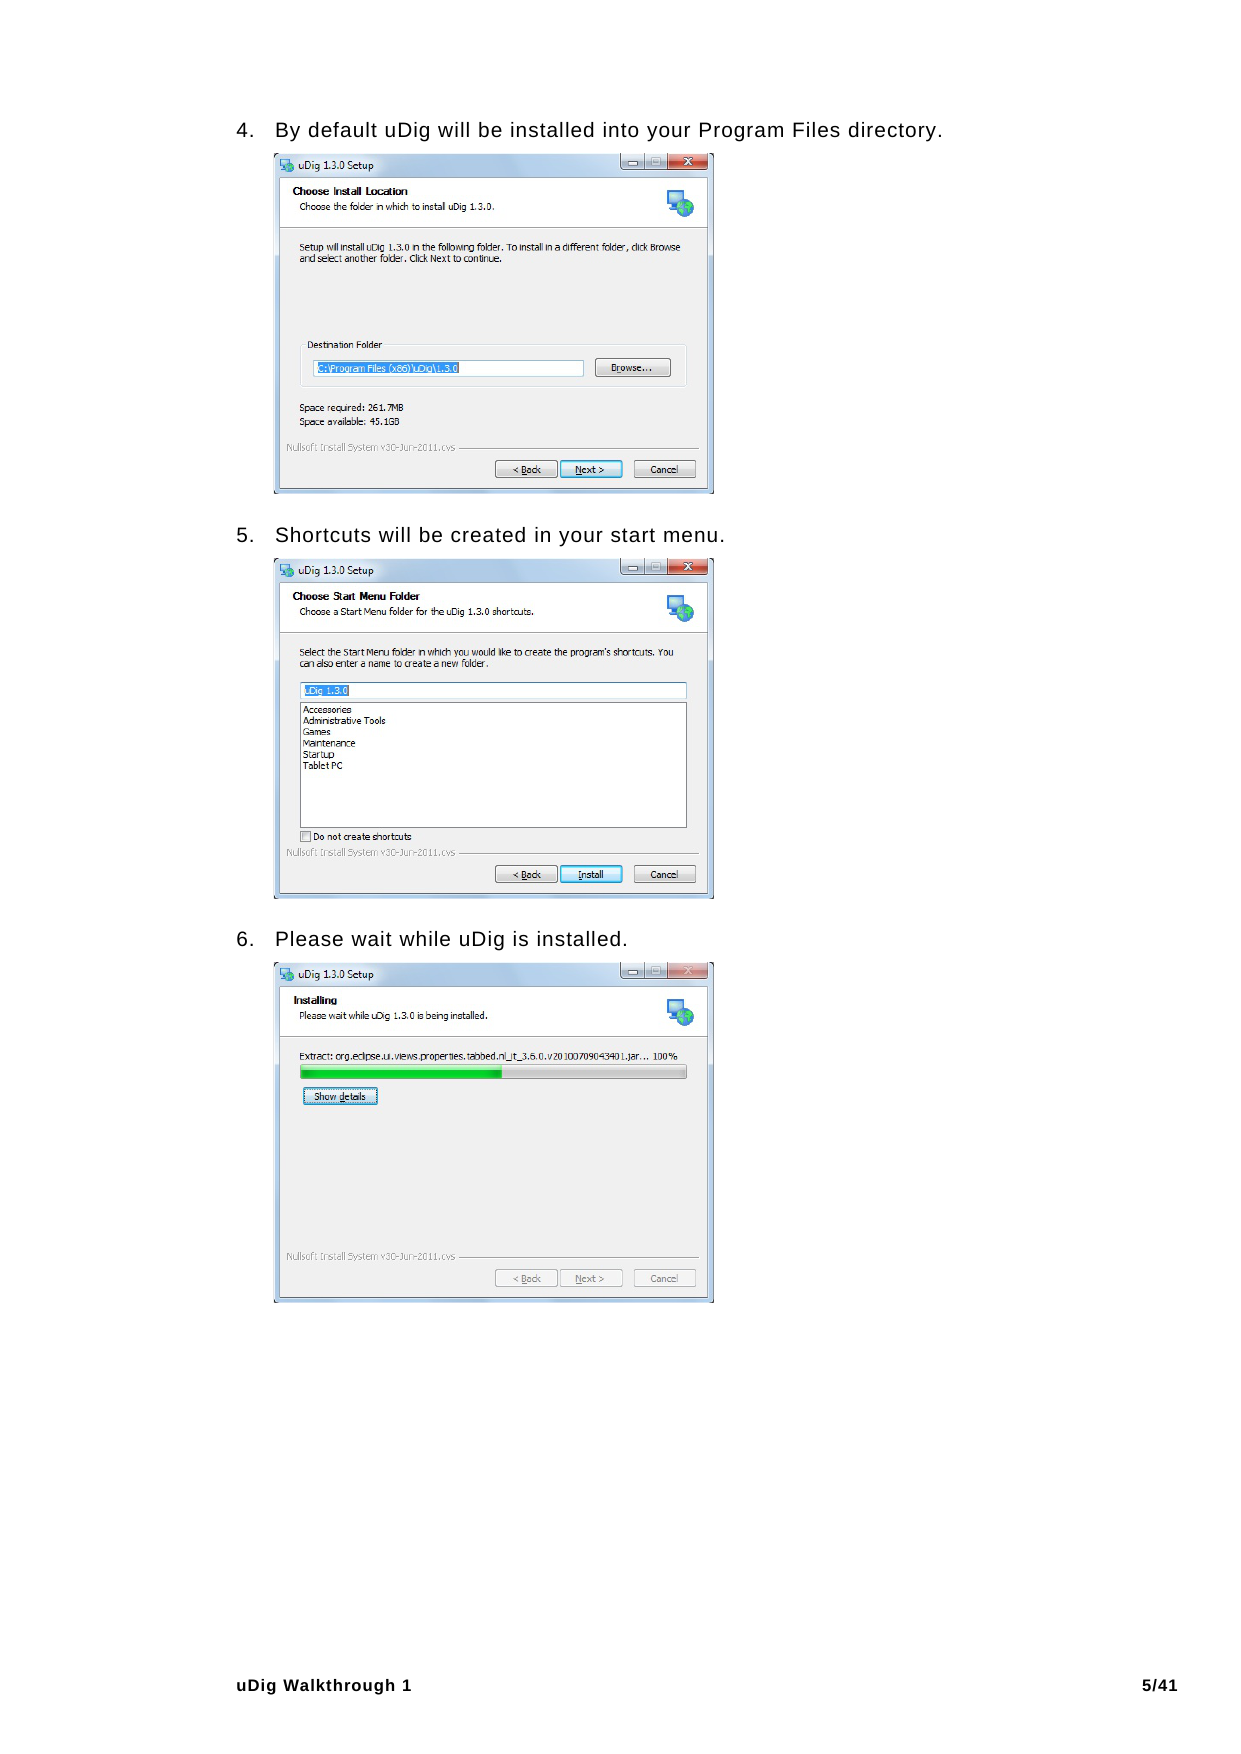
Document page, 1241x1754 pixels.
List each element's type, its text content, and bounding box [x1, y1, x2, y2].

picture [273, 962, 714, 1303]
list Please wait while uDig is installed. [236, 927, 1181, 1314]
list Shortcuts will be created in your start menu. [236, 522, 1181, 910]
picture [273, 558, 714, 899]
list By default uDig will be installed into your Program Files directory. [236, 118, 1181, 506]
picture [273, 153, 714, 494]
